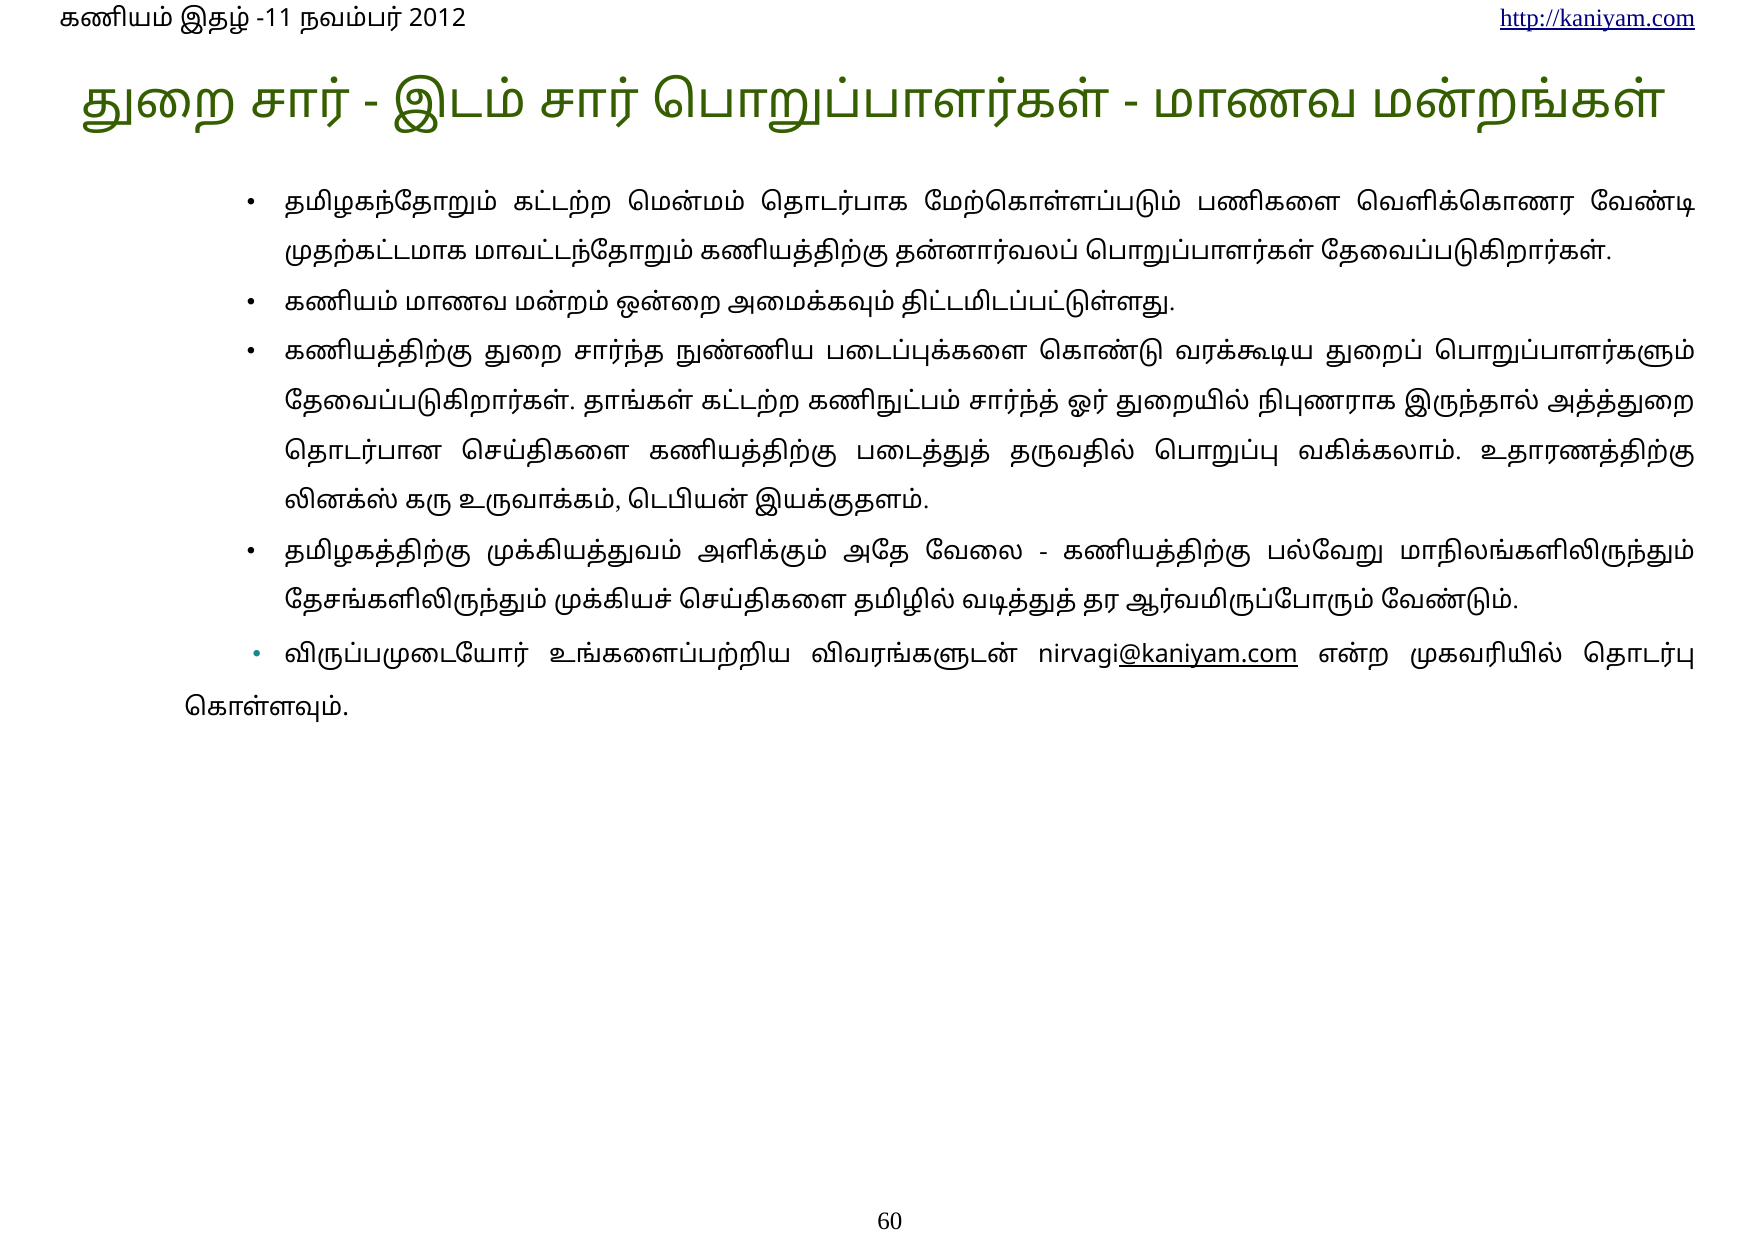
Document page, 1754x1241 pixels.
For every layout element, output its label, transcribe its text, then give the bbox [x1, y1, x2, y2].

subtitle துறை சார் - இடம் சார் பொறுப்பாளர்கள் - மாணவ மன்றங்கள் [81, 64, 1695, 138]
list கணியம் மாணவ மன்றம் ஒன்றை அமைக்கவும் திட்டமிடப்பட்டுள்ளது. [247, 287, 1695, 320]
list கணியத்திற்கு துறை சார்ந்த நுண்ணிய படைப்புக்களை கொண்டு வரக்கூடிய துறைப் பொறுப்பாளர்களும் தேவைப்படுகிறார்கள். தாங்கள் கட்டற்ற கணிநுட்பம் சார்ந்த் ஓர் துறையில் நிபுணராக இருந்தால் அத்த்துறை தொடர்பான செய்திகளை கணியத்திற்கு படைத்துத் தருவதில் பொறுப்பு வகிக்கலாம். உதாரணத்திற்கு லினக்ஸ் கரு உருவாக்கம், டெபியன் இயக்குதளம். [247, 337, 1695, 519]
list விருப்பமுடையோர் உங்களைப்பற்றிய விவரங்களுடன் nirvagi@kaniyam.com என்ற முகவரியில் தொடர்பு கொள்ளவும். [184, 636, 1695, 725]
list தமிழகத்திற்கு முக்கியத்துவம் அளிக்கும் அதே வேலை - கணியத்திற்கு பல்வேறு மாநிலங்களிலிருந்தும் தேசங்களிலிருந்தும் முக்கியச் செய்திகளை தமிழில் வடித்துத் தர ஆர்வமிருப்போரும் வேண்டும். [247, 536, 1695, 619]
list தமிழகந்தோறும் கட்டற்ற மென்மம் தொடர்பாக மேற்கொள்ளப்படும் பணிகளை வெளிக்கொணர வேண்டி முதற்கட்டமாக மாவட்டந்தோறும் கணியத்திற்கு தன்னார்வலப் பொறுப்பாளர்கள் தேவைப்படுகிறார்கள். [247, 188, 1695, 270]
